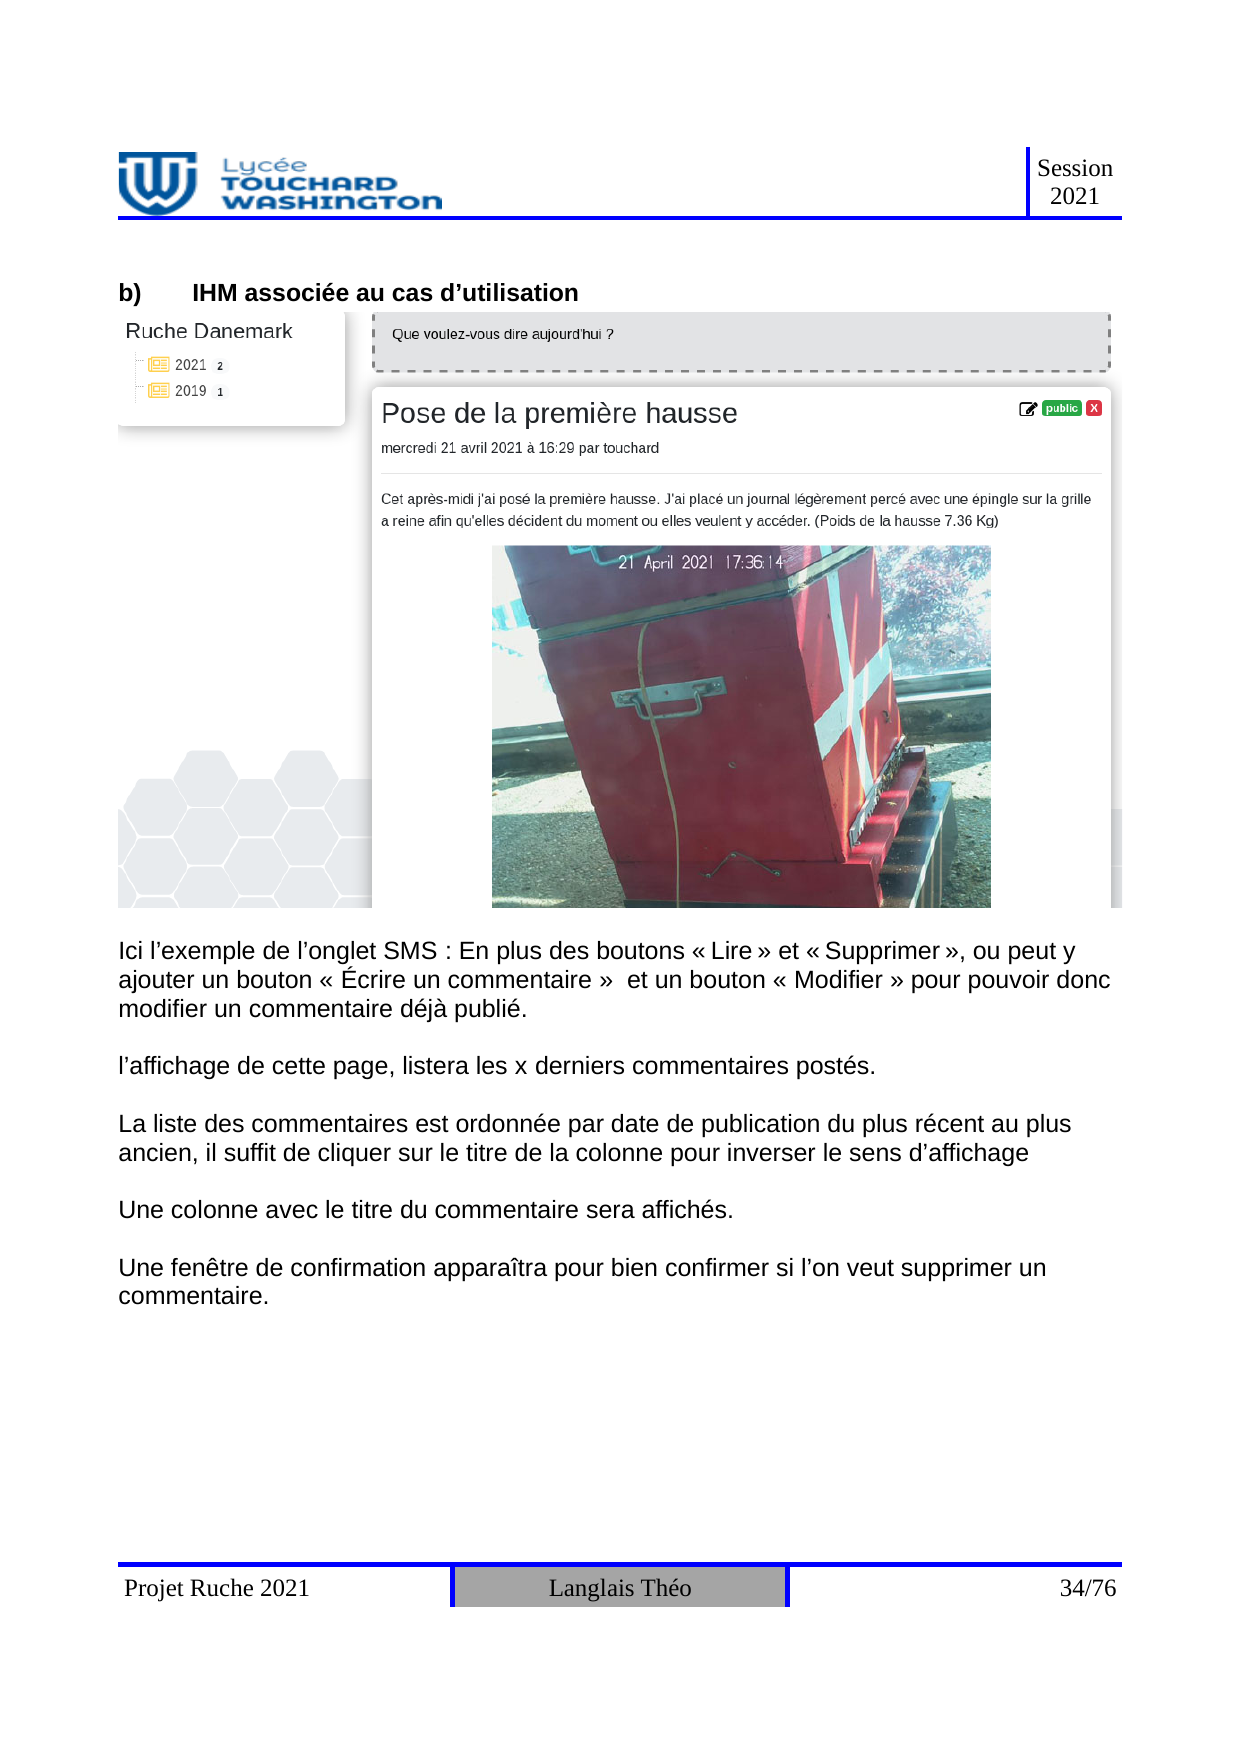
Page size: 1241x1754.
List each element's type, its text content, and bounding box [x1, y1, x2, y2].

text Une fenêtre de confirmation apparaîtra pour bien confirmer si l’on veut supprimer un commentaire. [118, 1253, 1122, 1310]
subtitle IHM associée au cas d’utilisation [118, 278, 1122, 306]
text Une colonne avec le titre du commentaire sera affichés. [118, 1195, 1122, 1224]
text l’affichage de cette page, listera les x derniers commentaires postés. [118, 1051, 1122, 1080]
text Ici l’exemple de l’onglet SMS : En plus des boutons « Lire » et « Supprimer », ou peut y ajouter un bouton « Écrire un commentaire » et un bouton « Modifier » pour pouvoir donc modifier un commentaire déjà publié. [118, 936, 1122, 1023]
text La liste des commentaires est ordonnée par date de publication du plus récent au plus ancien, il suffit de cliquer sur le titre de la colonne pour inverser le sens d’affichage [118, 1109, 1122, 1166]
picture [118, 312, 1123, 908]
picture [118, 152, 442, 216]
